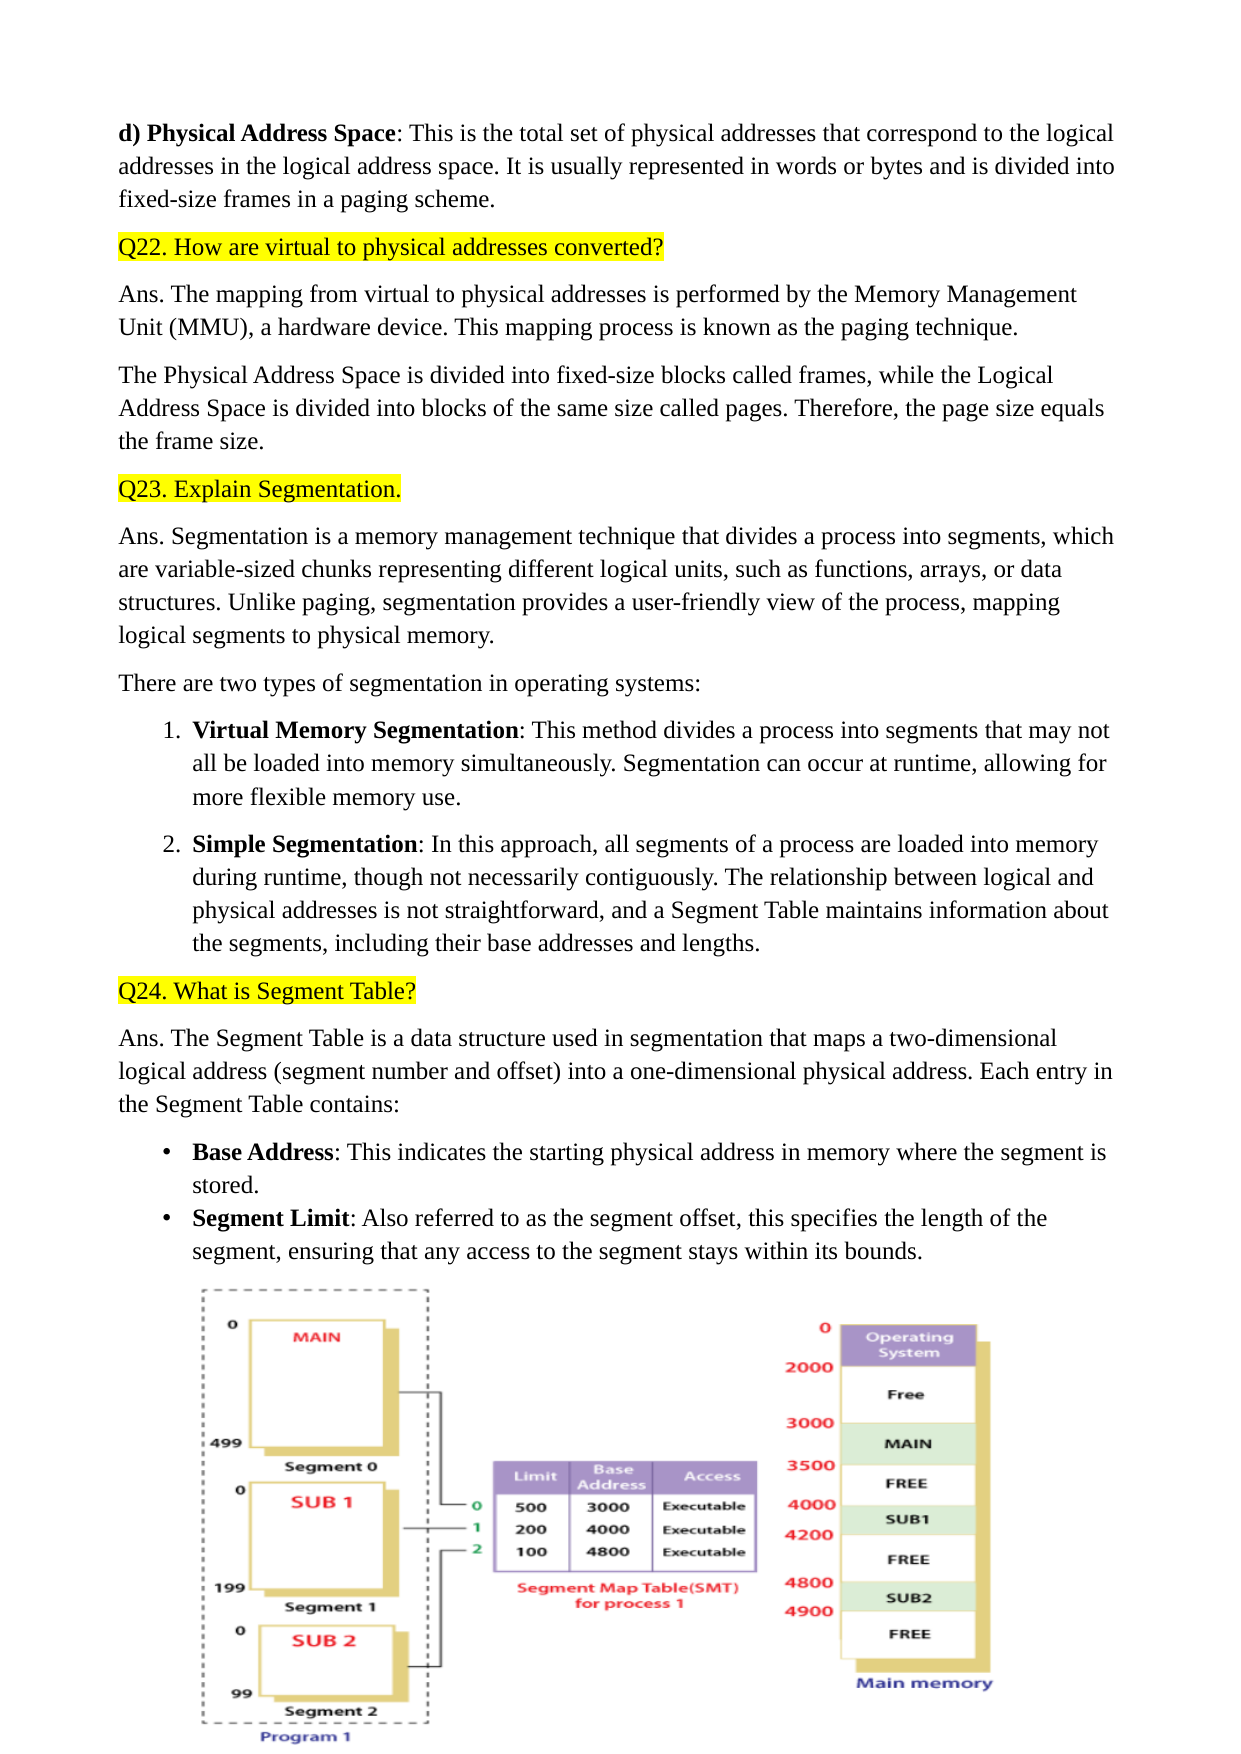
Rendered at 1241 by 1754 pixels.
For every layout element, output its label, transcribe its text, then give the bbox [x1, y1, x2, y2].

text The Physical Address Space is divided into fixed-size blocks called frames, while the Logical Address Space is divided into blocks of the same size called pages. Therefore, the page size equals the frame size. [118, 360, 1122, 455]
text Ans. Segmentation is a memory management technique that divides a process into segments, which are variable-sized chunks representing different logical units, such as functions, arrays, or data structures. Unlike paging, segmentation provides a user-friendly view of the process, mapping logical segments to physical memory. [118, 521, 1122, 649]
list Segment Limit: Also referred to as the segment offset, this specifies the length of the segment, ensuring that any access to the segment stays within its bounds. [162, 1203, 1122, 1265]
list Virtual Memory Segmentation: This method divides a process into segments that may not all be loaded into memory simultaneously. Segmentation can occur at runtime, allowing for more flexible memory use. [162, 716, 1122, 810]
list Simple Segmentation: In this approach, all segments of a process are loaded into memory during runtime, though not necessarily contiguously. The relationship between logical and physical addresses is not straightforward, and a Segment Table maintains information about the segments, including their base addresses and lengths. [162, 829, 1122, 957]
text Ans. The Segment Table is a data structure used in segmentation that maps a two-dimensional logical address (segment number and offset) into a one-dimensional physical address. Each entry in the Segment Table contains: [118, 1023, 1122, 1118]
text Ans. The mapping from virtual to physical addresses is performed by the Memory Management Unit (MMU), a hardware device. This mapping process is known as the paging technique. [118, 279, 1122, 341]
text Q22. How are virtual to physical addresses converted? [118, 232, 1122, 261]
text Q24. What is Segment Table? [118, 976, 1122, 1004]
text d) Physical Address Space: This is the total set of physical addresses that correspond to the logical addresses in the logical address space. It is usually represented in words or bytes and is divided into fixed-size frames in a paging scheme. [118, 118, 1122, 213]
text There are two types of segmentation in operating systems: [118, 668, 1122, 697]
picture [192, 1286, 1004, 1754]
text Q23. Explain Segmentation. [118, 474, 1122, 502]
list Base Address: This indicates the starting physical address in memory where the segment is stored. [162, 1137, 1122, 1199]
